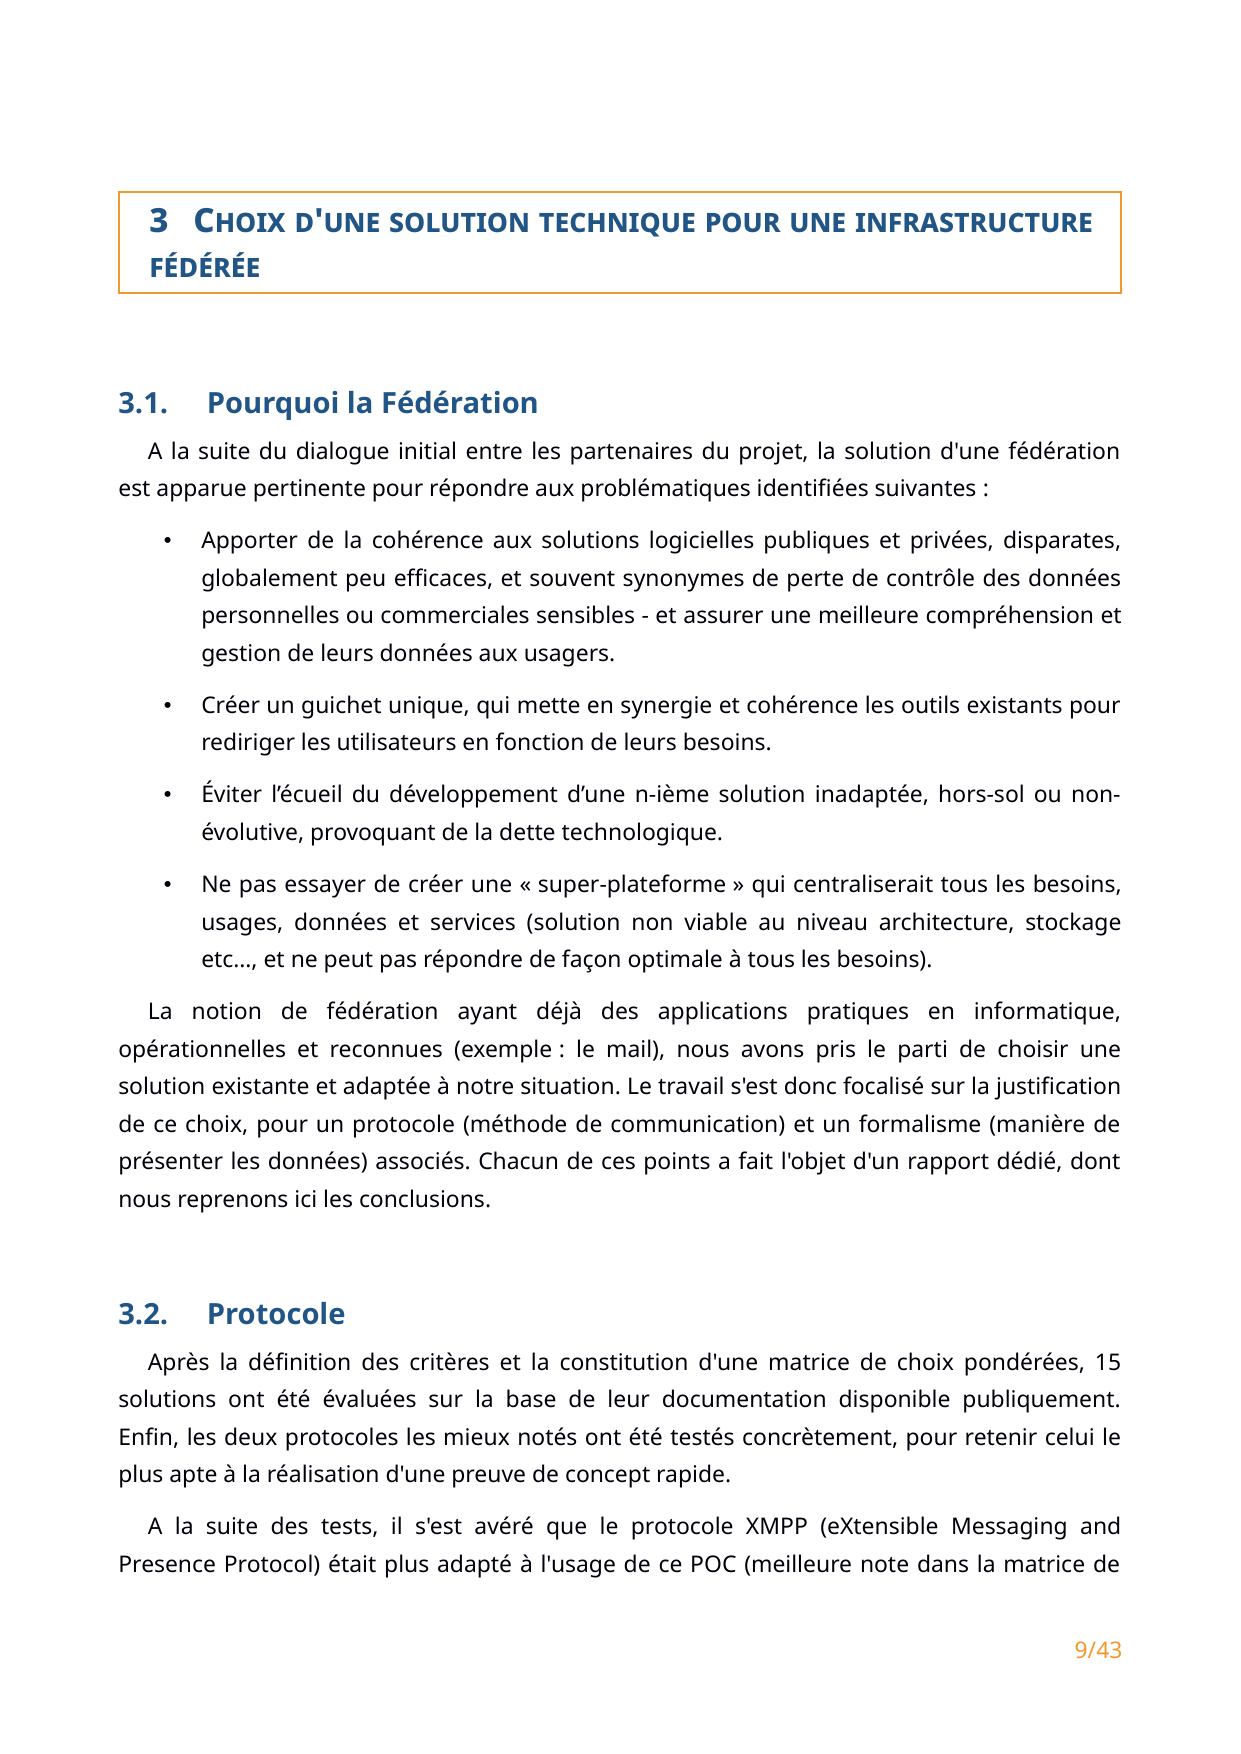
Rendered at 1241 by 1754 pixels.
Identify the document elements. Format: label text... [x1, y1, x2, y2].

subtitle Pourquoi la Fédération [118, 382, 1122, 422]
text A la suite du dialogue initial entre les partenaires du projet, la solution d'une fédération est apparue pertinente pour répondre aux problématiques identifiées suivantes : [118, 434, 1122, 503]
subtitle Choix d'une solution technique pour une infrastructure fédérée [120, 193, 1120, 292]
text A la suite des tests, il s'est avéré que le protocole XMPP (eXtensible Messaging and Presence Protocol) était plus adapté à l'usage de ce POC (meilleure note dans la matrice de [118, 1510, 1122, 1579]
list Créer un guichet unique, qui mette en synergie et cohérence les outils existants pour rediriger les utilisateurs en fonction de leurs besoins. [163, 689, 1122, 757]
text La notion de fédération ayant déjà des applications pratiques en informatique, opérationnelles et reconnues (exemple : le mail), nous avons pris le parti de choisir une solution existante et adaptée à notre situation. Le travail s'est donc focalisé sur la justification de ce choix, pour un protocole (méthode de communication) et un formalisme (manière de présenter les données) associés. Chacun de ces points a fait l'objet d'un rapport dédié, dont nous reprenons ici les conclusions. [118, 995, 1122, 1214]
list Éviter l’écueil du développement d’une n-ième solution inadaptée, hors-sol ou non-évolutive, provoquant de la dette technologique. [163, 778, 1122, 847]
text Après la définition des critères et la constitution d'une matrice de choix pondérées, 15 solutions ont été évaluées sur la base de leur documentation disponible publiquement. Enfin, les deux protocoles les mieux notés ont été testés concrètement, pour retenir celui le plus apte à la réalisation d'une preuve de concept rapide. [118, 1346, 1122, 1489]
list Apporter de la cohérence aux solutions logicielles publiques et privées, disparates, globalement peu efficaces, et souvent synonymes de perte de contrôle des données personnelles ou commerciales sensibles - et assurer une meilleure compréhension et gestion de leurs données aux usagers. [163, 524, 1122, 668]
list Ne pas essayer de créer une « super-plateforme » qui centraliserait tous les besoins, usages, données et services (solution non viable au niveau architecture, stockage etc…, et ne peut pas répondre de façon optimale à tous les besoins). [163, 868, 1122, 974]
subtitle Protocole [118, 1294, 1122, 1333]
